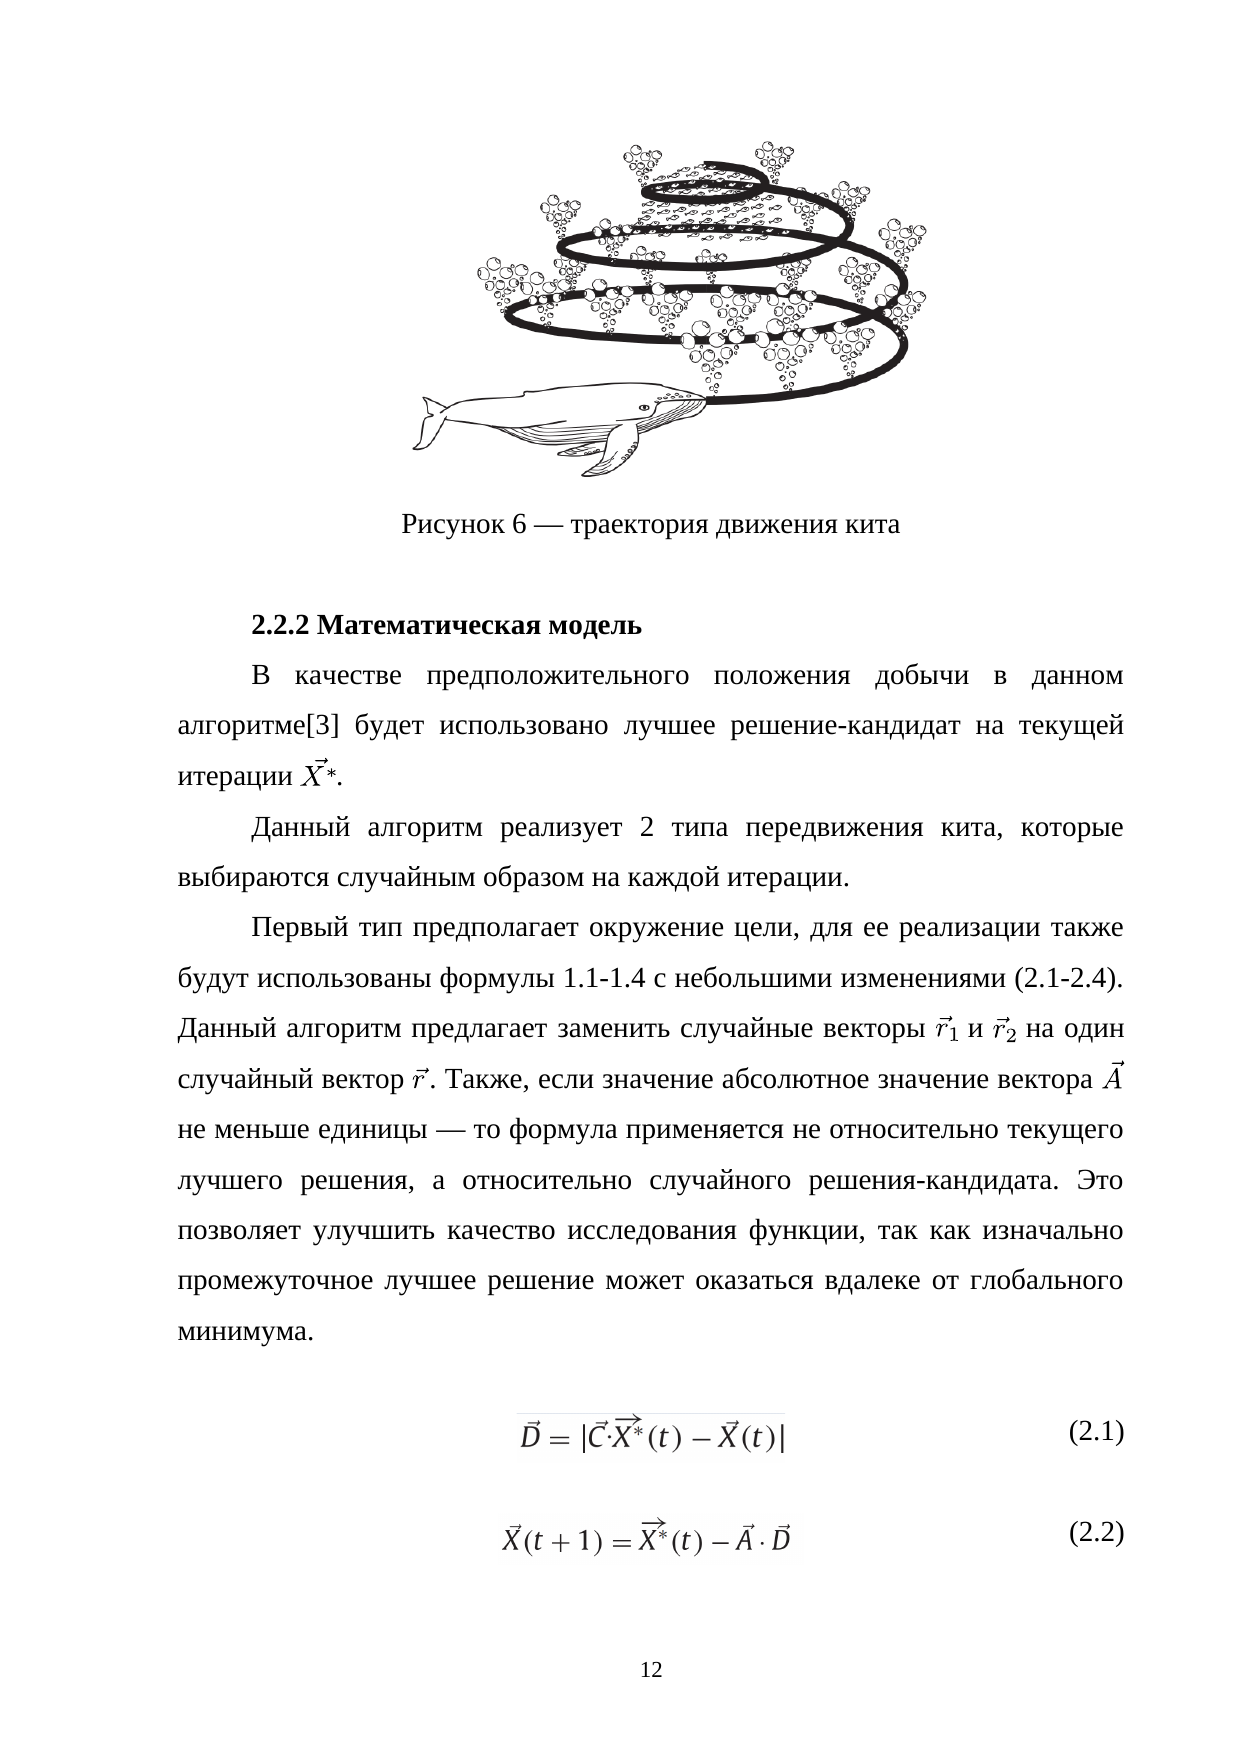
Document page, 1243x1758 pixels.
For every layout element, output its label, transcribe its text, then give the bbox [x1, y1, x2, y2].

text В качестве предположительного положения добычи в данном алгоритме[3] будет использовано лучшее решение-кандидат на текущей итерации . [177, 657, 1124, 792]
picture [363, 118, 939, 490]
text Данный алгоритм реализует 2 типа передвижения кита, которые выбираются случайным образом на каждой итерации. [177, 809, 1124, 893]
picture [497, 1513, 804, 1565]
text [177, 1514, 497, 1547]
text [177, 1413, 516, 1447]
text (2.2) [804, 1514, 1124, 1547]
picture [516, 1413, 786, 1463]
text Рисунок 6 — траектория движения кита [177, 118, 1124, 540]
text 2.2.2 Математическая модель [177, 607, 1124, 640]
text Первый тип предполагает окружение цели, для ее реализации также будут использованы формулы 1.1-1.4 с небольшими изменениями (2.1-2.4). Данный алгоритм предлагает заменить случайные векторы и на один случайный вектор . Также, если значение абсолютное значение вектора не меньше единицы — то формула применяется не относительно текущего лучшего решения, а относительно случайного решения-кандидата. Это позволяет улучшить качество исследования функции, так как изначально промежуточное лучшее решение может оказаться вдалеке от глобального минимума. [177, 909, 1124, 1346]
text (2.1) [786, 1413, 1124, 1447]
